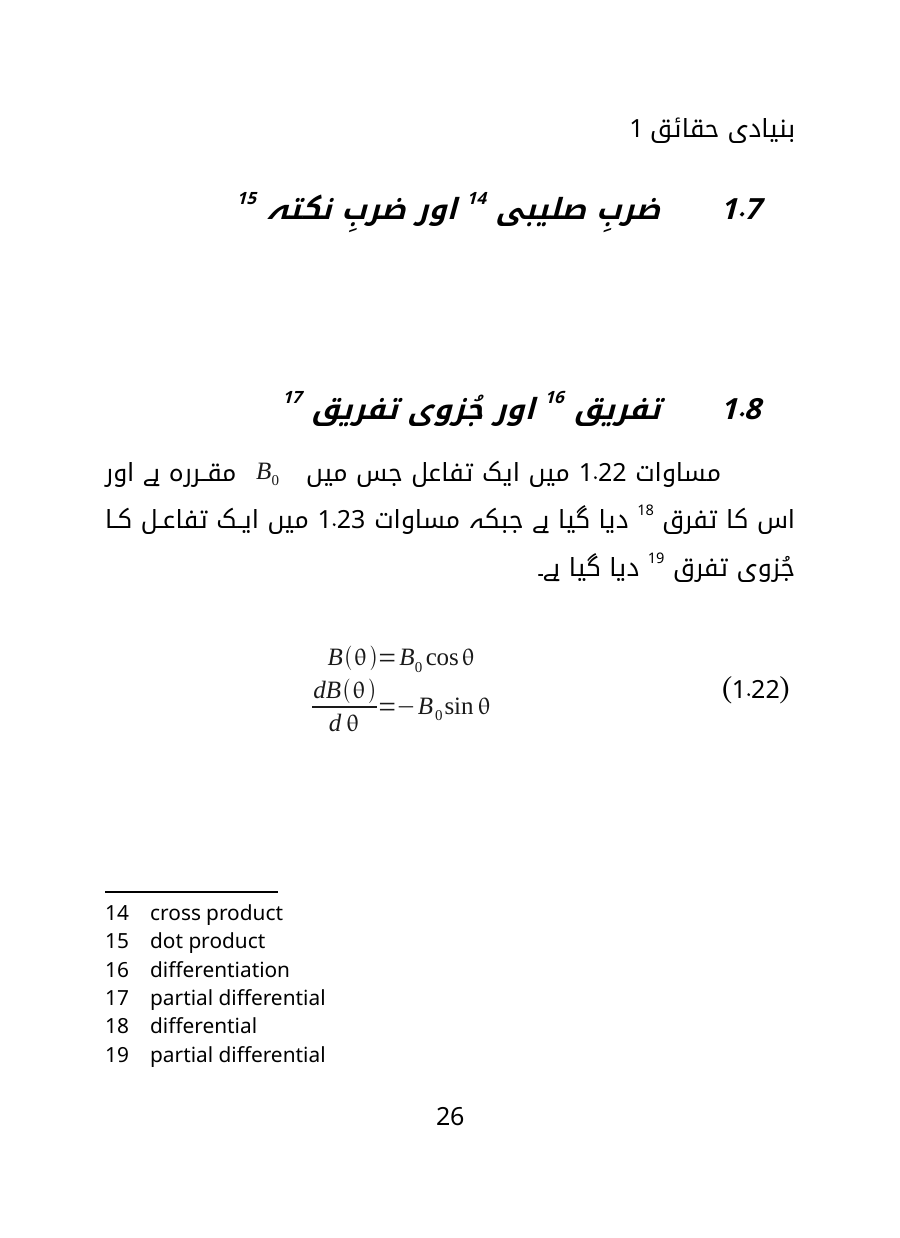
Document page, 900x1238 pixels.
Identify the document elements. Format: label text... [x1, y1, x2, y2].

list cross product [105, 898, 795, 926]
list dot product [105, 926, 795, 955]
text partial differential [105, 1040, 795, 1068]
subtitle تفریق اور جُزوی تفریق [105, 382, 720, 437]
subtitle ضربِ صلیبی اور ضربِ نکتہ [105, 182, 720, 238]
list partial differential [105, 983, 795, 1012]
list differentiation [105, 955, 795, 983]
text مساوات 1.22 میں ایک تفاعل جس میں مقررہ ہے اور اس کا تفرق دیا گیا ہے جبکہ مساوات 1.23 میں ایک تفاعل کا جُزوی تفرق دیا گیا ہے۔ [105, 449, 795, 592]
text differential [105, 1012, 795, 1040]
table_header [105, 638, 688, 755]
table_header (1.22) [688, 638, 795, 755]
